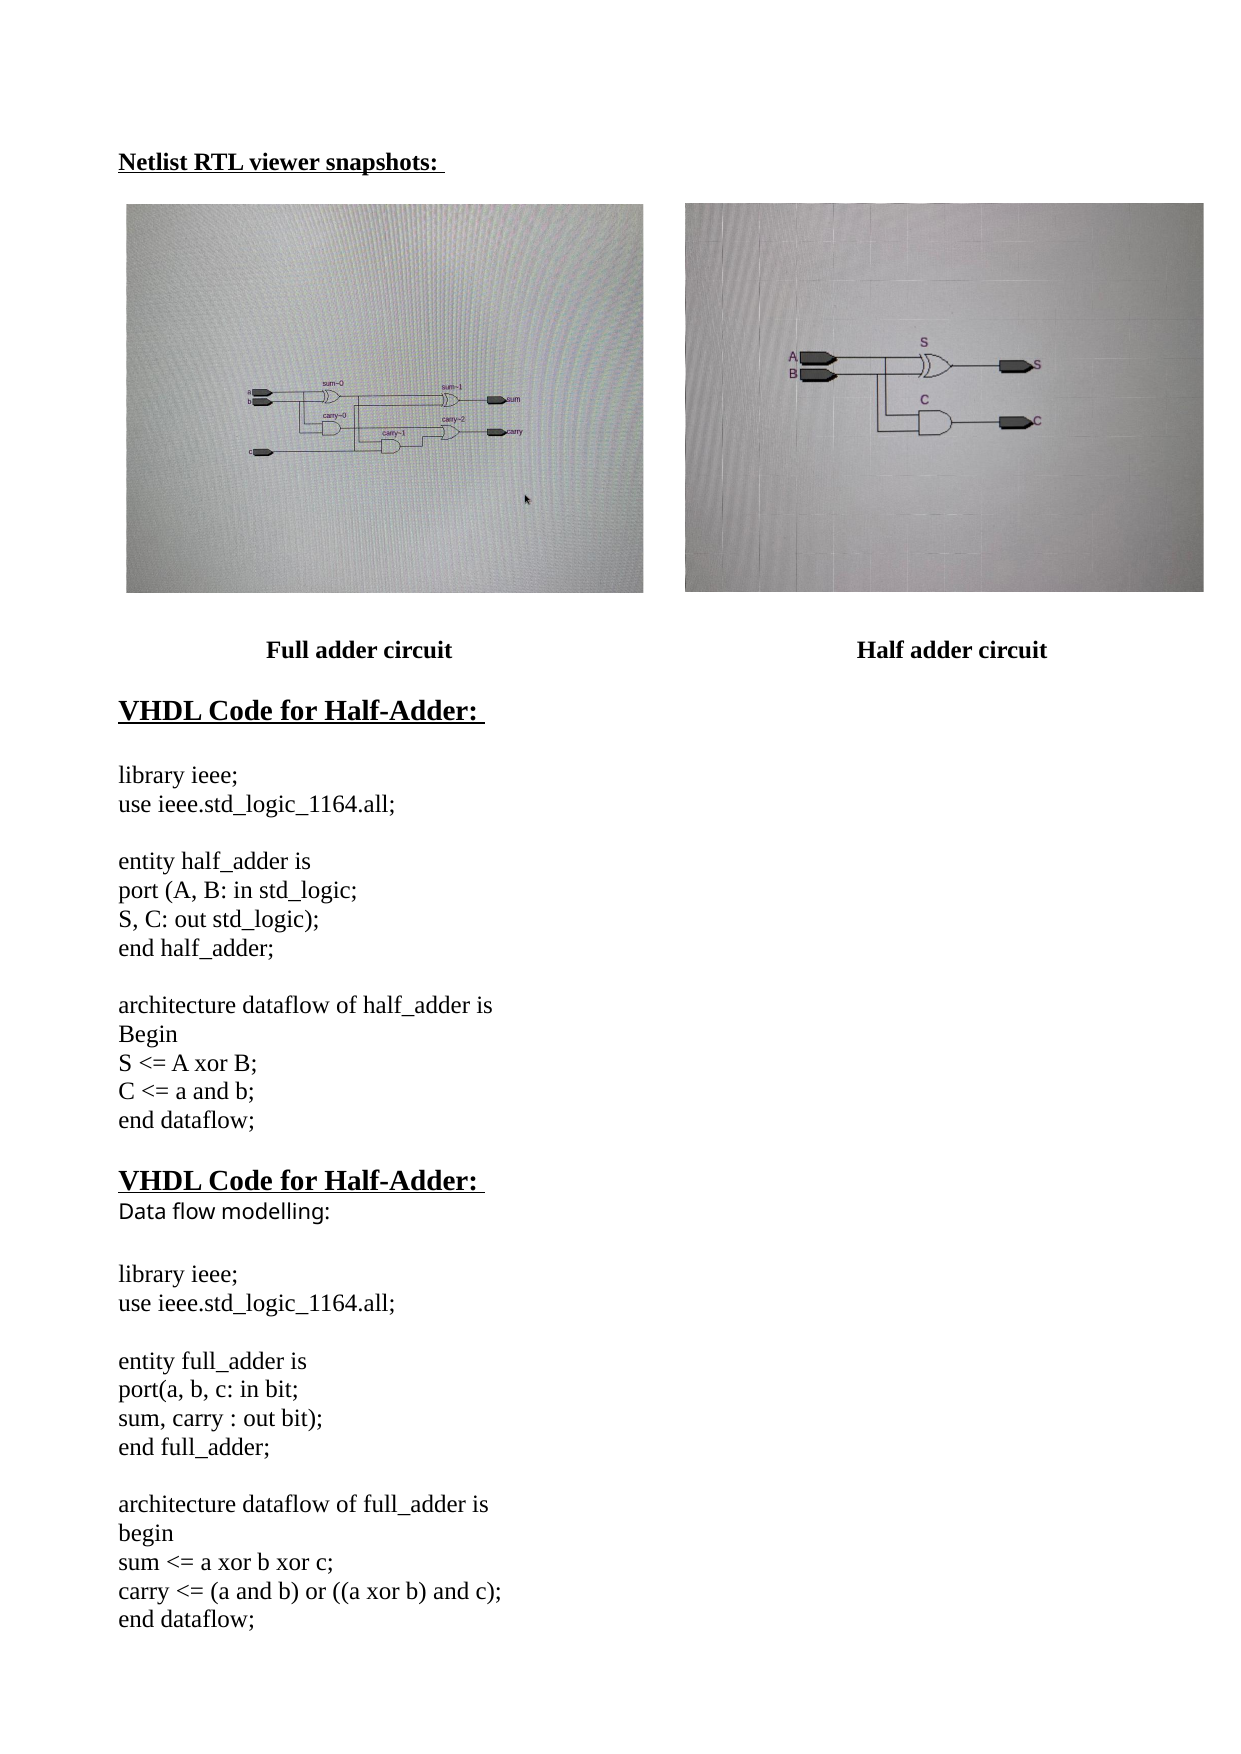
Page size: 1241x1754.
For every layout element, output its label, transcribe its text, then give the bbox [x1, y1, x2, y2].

text entity full_adder is [118, 1346, 1122, 1374]
text S <= A xor B; [118, 1048, 1122, 1076]
text use ieee.std_logic_1164.all; [118, 789, 1122, 818]
text VHDL Code for Half-Adder: [118, 693, 1122, 727]
text sum <= a xor b xor c; [118, 1547, 1122, 1576]
text VHDL Code for Half-Adder: [118, 1163, 1122, 1196]
text end half_adder; [118, 933, 1122, 961]
text end dataflow; [118, 1604, 1122, 1633]
text library ieee; [118, 1259, 1122, 1288]
text sum, carry : out bit); [118, 1403, 1122, 1432]
text end full_adder; [118, 1432, 1122, 1461]
picture [126, 204, 644, 593]
text end dataflow; [118, 1105, 1122, 1134]
picture [685, 203, 1204, 592]
text Full adder circuit Half adder circuit [118, 636, 1122, 664]
text begin [118, 1518, 1122, 1547]
text architecture dataflow of half_adder is [118, 990, 1122, 1019]
text Netlist RTL viewer snapshots: [118, 147, 1122, 176]
text port (A, B: in std_logic; [118, 875, 1122, 904]
text Data flow modelling: [118, 1196, 1122, 1226]
text C <= a and b; [118, 1076, 1122, 1105]
text use ieee.std_logic_1164.all; [118, 1288, 1122, 1317]
text carry <= (a and b) or ((a xor b) and c); [118, 1576, 1122, 1604]
text library ieee; [118, 760, 1122, 789]
text entity half_adder is [118, 846, 1122, 875]
text Begin [118, 1019, 1122, 1048]
text port(a, b, c: in bit; [118, 1374, 1122, 1403]
text S, C: out std_logic); [118, 904, 1122, 933]
text architecture dataflow of full_adder is [118, 1489, 1122, 1518]
